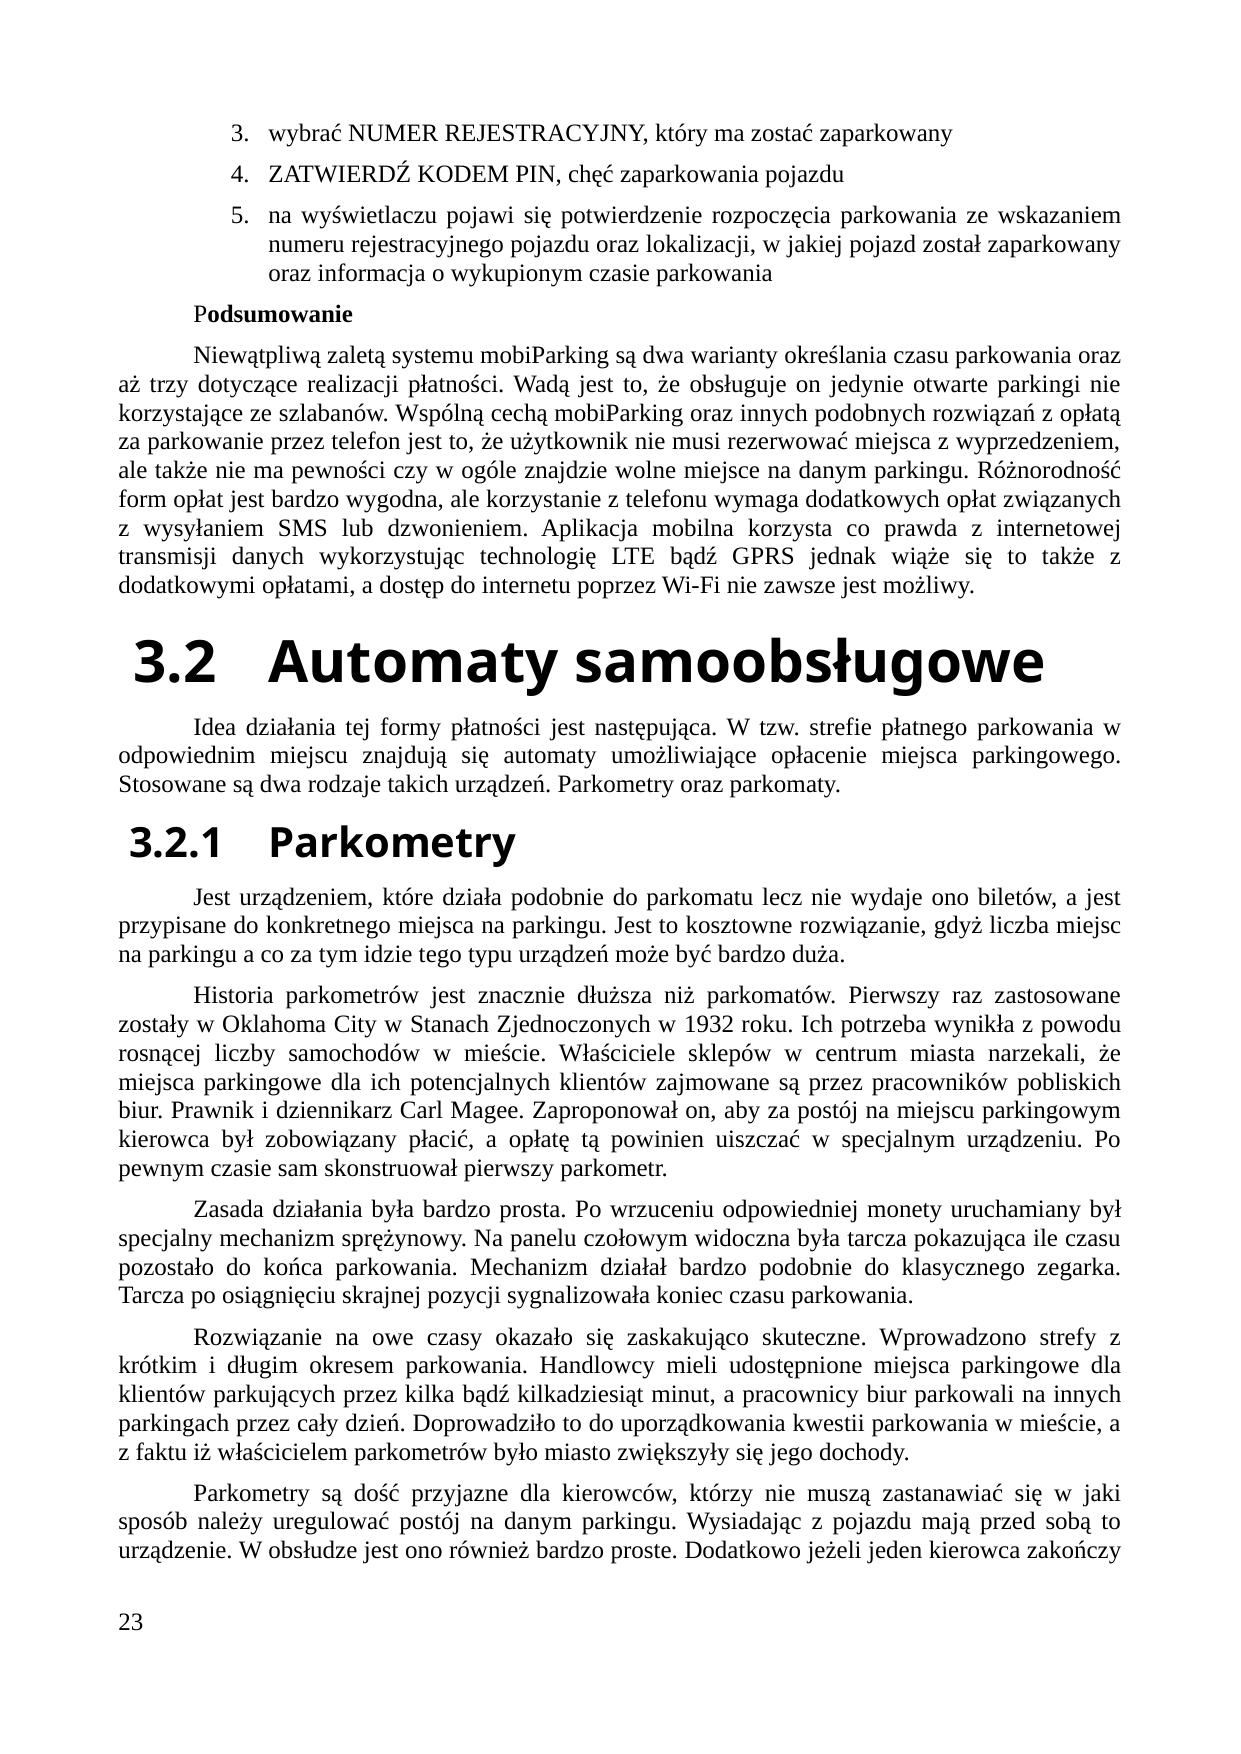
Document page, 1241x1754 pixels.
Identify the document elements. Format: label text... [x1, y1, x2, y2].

subtitle Parkometry [118, 813, 1122, 869]
text Rozwiązanie na owe czasy okazało się zaskakująco skuteczne. Wprowadzono strefy z krótkim i długim okresem parkowania. Handlowcy mieli udostępnione miejsca parkingowe dla klientów parkujących przez kilka bądź kilkadziesiąt minut, a pracownicy biur parkowali na innych parkingach przez cały dzień. Doprowadziło to do uporządkowania kwestii parkowania w mieście, a z faktu iż właścicielem parkometrów było miasto zwiększyły się jego dochody. [118, 1322, 1122, 1465]
text Idea działania tej formy płatności jest następująca. W tzw. strefie płatnego parkowania w odpowiednim miejscu znajdują się automaty umożliwiające opłacenie miejsca parkingowego. Stosowane są dwa rodzaje takich urządzeń. Parkometry oraz parkomaty. [118, 712, 1122, 798]
list na wyświetlaczu pojawi się potwierdzenie rozpoczęcia parkowania ze wskazaniem numeru rejestracyjnego pojazdu oraz lokalizacji, w jakiej pojazd został zaparkowany oraz informacja o wykupionym czasie parkowania [231, 200, 1122, 287]
subtitle Automaty samoobsługowe [118, 620, 1122, 699]
text Parkometry są dość przyjazne dla kierowców, którzy nie muszą zastanawiać się w jaki sposób należy uregulować postój na danym parkingu. Wysiadając z pojazdu mają przed sobą to urządzenie. W obsłudze jest ono również bardzo proste. Dodatkowo jeżeli jeden kierowca zakończy [118, 1478, 1122, 1564]
text Podsumowanie [118, 299, 1122, 328]
text Jest urządzeniem, które działa podobnie do parkomatu lecz nie wydaje ono biletów, a jest przypisane do konkretnego miejsca na parkingu. Jest to kosztowne rozwiązanie, gdyż liczba miejsc na parkingu a co za tym idzie tego typu urządzeń może być bardzo duża. [118, 882, 1122, 968]
text Zasada działania była bardzo prosta. Po wrzuceniu odpowiedniej monety uruchamiany był specjalny mechanizm sprężynowy. Na panelu czołowym widoczna była tarcza pokazująca ile czasu pozostało do końca parkowania. Mechanizm działał bardzo podobnie do klasycznego zegarka. Tarcza po osiągnięciu skrajnej pozycji sygnalizowała koniec czasu parkowania. [118, 1194, 1122, 1309]
list ZATWIERDŹ KODEM PIN, chęć zaparkowania pojazdu [231, 159, 1122, 188]
text Historia parkometrów jest znacznie dłuższa niż parkomatów. Pierwszy raz zastosowane zostały w Oklahoma City w Stanach Zjednoczonych w 1932 roku. Ich potrzeba wynikła z powodu rosnącej liczby samochodów w mieście. Właściciele sklepów w centrum miasta narzekali, że miejsca parkingowe dla ich potencjalnych klientów zajmowane są przez pracowników pobliskich biur. Prawnik i dziennikarz Carl Magee. Zaproponował on, aby za postój na miejscu parkingowym kierowca był zobowiązany płacić, a opłatę tą powinien uiszczać w specjalnym urządzeniu. Po pewnym czasie sam skonstruował pierwszy parkometr. [118, 981, 1122, 1182]
text Niewątpliwą zaletą systemu mobiParking są dwa warianty określania czasu parkowania oraz aż trzy dotyczące realizacji płatności. Wadą jest to, że obsługuje on jedynie otwarte parkingi nie korzystające ze szlabanów. Wspólną cechą mobiParking oraz innych podobnych rozwiązań z opłatą za parkowanie przez telefon jest to, że użytkownik nie musi rezerwować miejsca z wyprzedzeniem, ale także nie ma pewności czy w ogóle znajdzie wolne miejsce na danym parkingu. Różnorodność form opłat jest bardzo wygodna, ale korzystanie z telefonu wymaga dodatkowych opłat związanych z wysyłaniem SMS lub dzwonieniem. Aplikacja mobilna korzysta co prawda z internetowej transmisji danych wykorzystując technologię LTE bądź GPRS jednak wiąże się to także z dodatkowymi opłatami, a dostęp do internetu poprzez Wi-Fi nie zawsze jest możliwy. [118, 340, 1122, 599]
list wybrać NUMER REJESTRACYJNY, który ma zostać zaparkowany [231, 118, 1122, 147]
